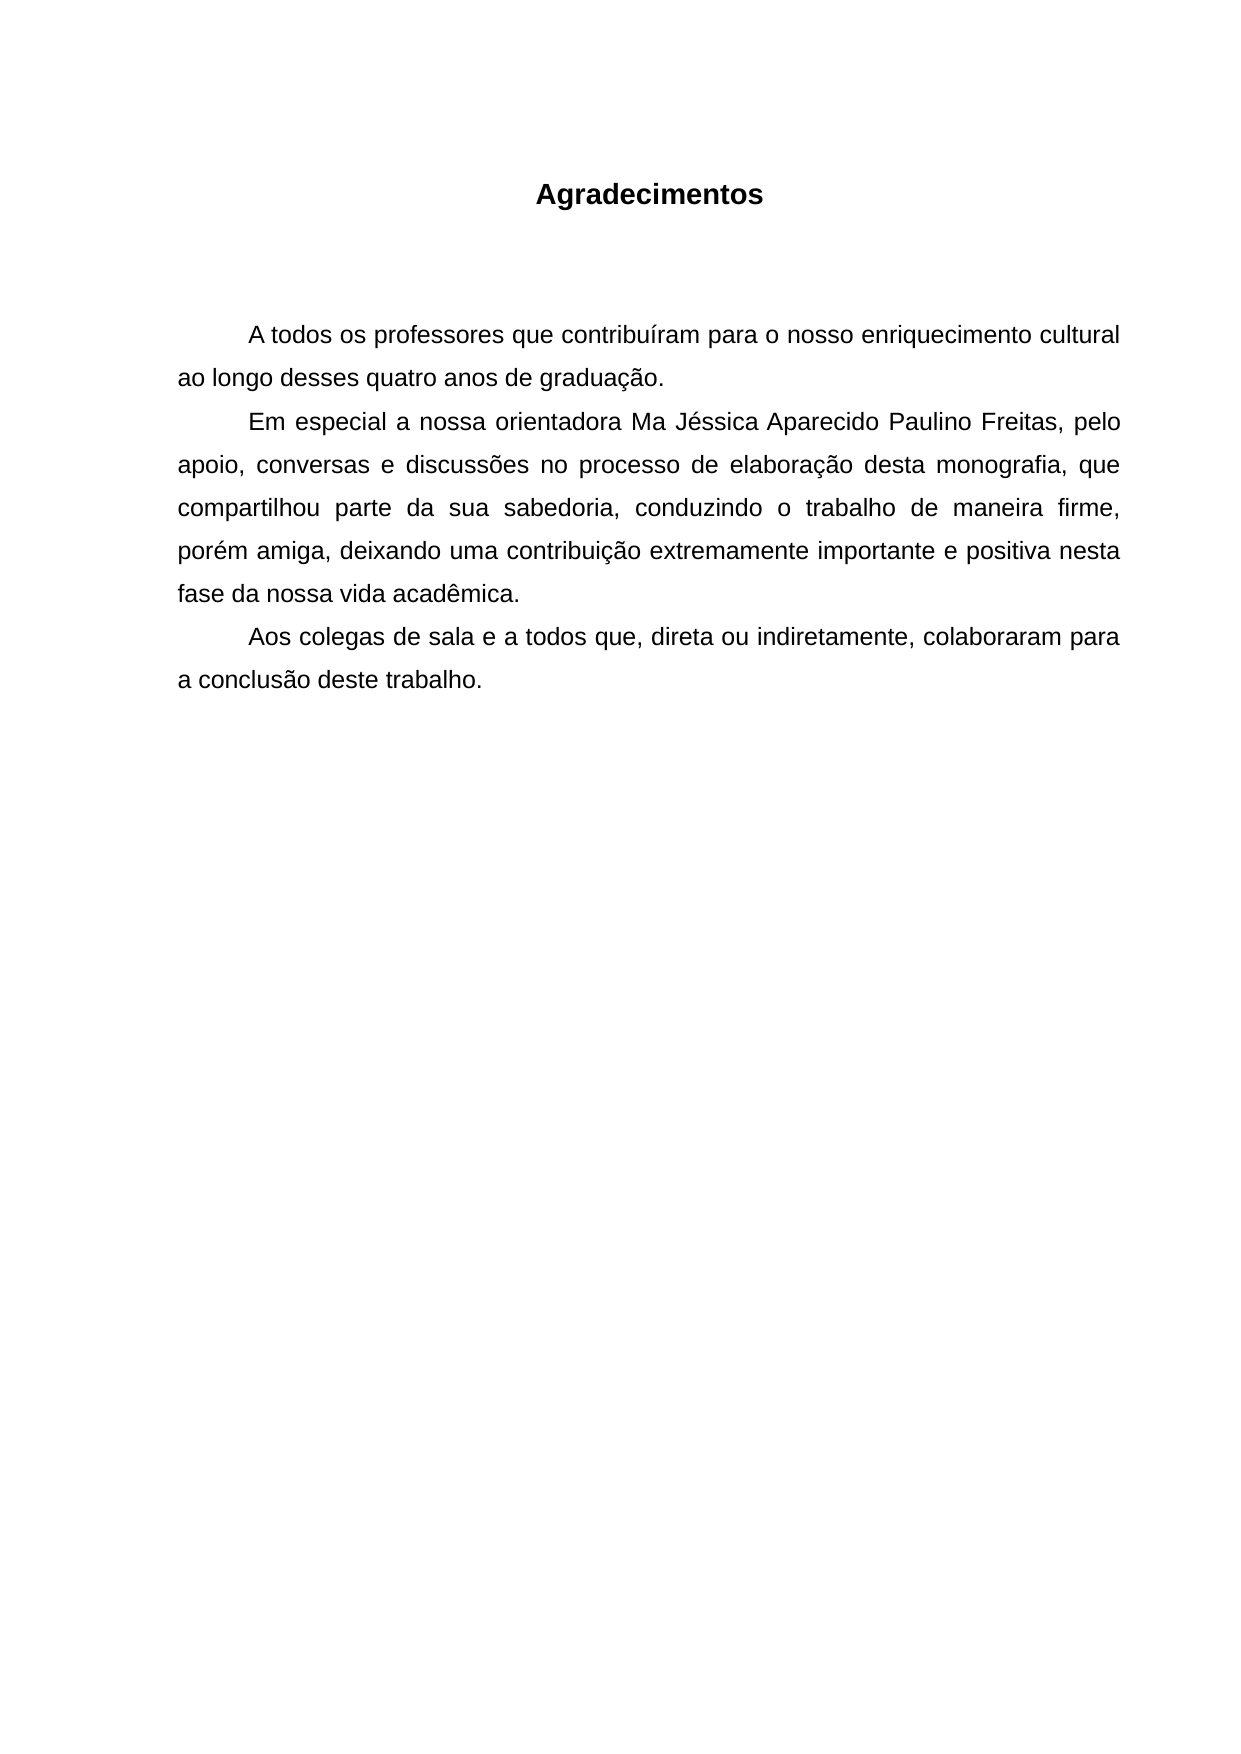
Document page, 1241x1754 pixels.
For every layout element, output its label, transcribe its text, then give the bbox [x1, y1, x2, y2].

text Aos colegas de sala e a todos que, direta ou indiretamente, colaboraram para a conclusão deste trabalho. [177, 622, 1122, 694]
text Agradecimentos [177, 177, 1122, 211]
text A todos os professores que contribuíram para o nosso enriquecimento cultural ao longo desses quatro anos de graduação. [177, 320, 1122, 392]
text Em especial a nossa orientadora Ma Jéssica Aparecido Paulino Freitas, pelo apoio, conversas e discussões no processo de elaboração desta monografia, que compartilhou parte da sua sabedoria, conduzindo o trabalho de maneira firme, porém amiga, deixando uma contribuição extremamente importante e positiva nesta fase da nossa vida acadêmica. [177, 406, 1122, 608]
